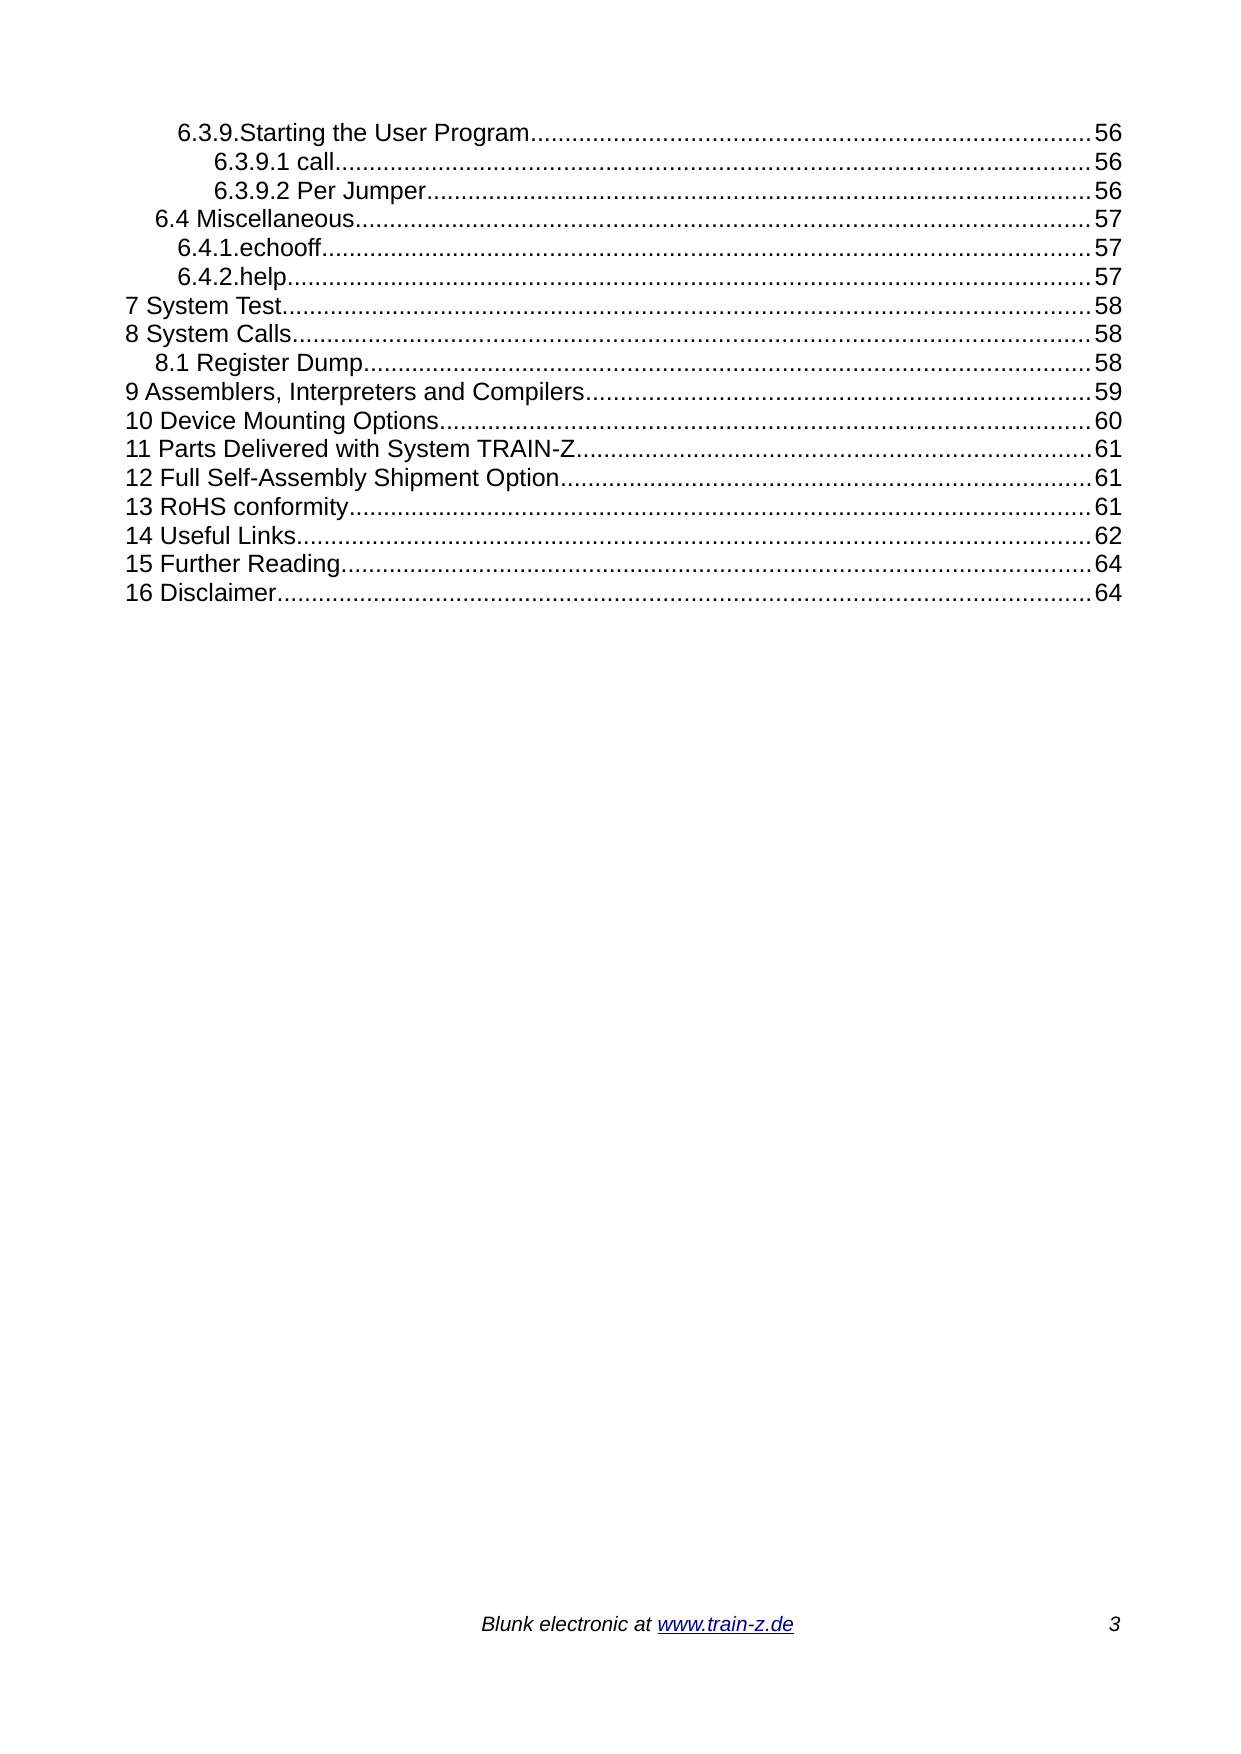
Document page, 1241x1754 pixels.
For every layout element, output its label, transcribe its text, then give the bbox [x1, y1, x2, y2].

text 16 Disclaimer 64 [118, 578, 1122, 607]
text 9 Assemblers, Interpreters and Compilers 59 [118, 377, 1122, 406]
text 7 System Test 58 [118, 291, 1122, 319]
text 12 Full Self-Assembly Shipment Option 61 [118, 463, 1122, 492]
text 6.3.9.Starting the User Program 56 [177, 118, 1122, 147]
text 6.3.9.2 Per Jumper 56 [207, 176, 1122, 204]
text 14 Useful Links 62 [118, 521, 1122, 549]
text 8 System Calls 58 [118, 319, 1122, 348]
text 6.4.1.echooff 57 [177, 233, 1122, 262]
text 15 Further Reading 64 [118, 549, 1122, 578]
text 6.4 Miscellaneous 57 [148, 204, 1122, 233]
text 6.3.9.1 call 56 [207, 147, 1122, 176]
text 13 RoHS conformity 61 [118, 492, 1122, 521]
text 8.1 Register Dump 58 [148, 348, 1122, 377]
text 6.4.2.help 57 [177, 262, 1122, 291]
text 10 Device Mounting Options 60 [118, 406, 1122, 434]
text 11 Parts Delivered with System TRAIN-Z 61 [118, 434, 1122, 463]
